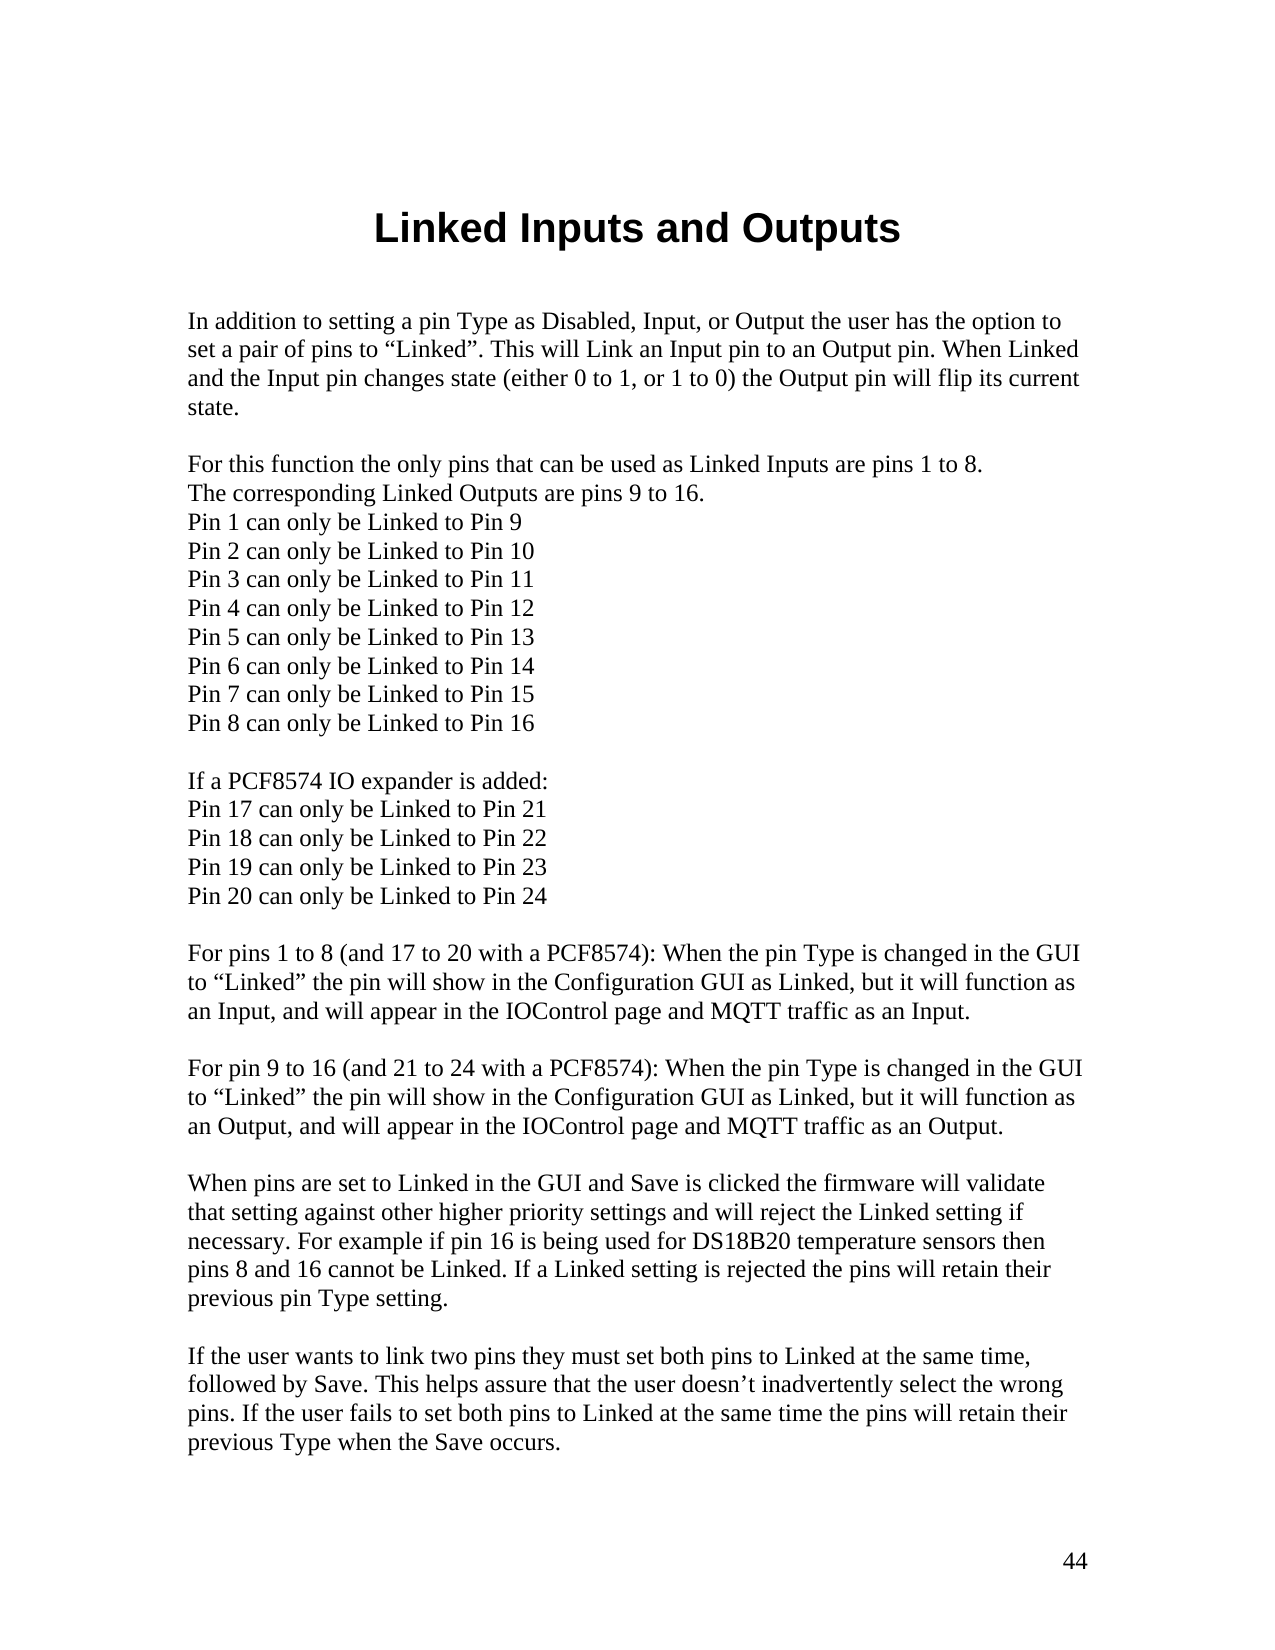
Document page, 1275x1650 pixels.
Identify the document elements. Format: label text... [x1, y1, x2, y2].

text Pin 19 can only be Linked to Pin 23 [187, 852, 1087, 881]
text The corresponding Linked Outputs are pins 9 to 16. [187, 478, 1087, 507]
text Pin 8 can only be Linked to Pin 16 [187, 708, 1087, 737]
subtitle Linked Inputs and Outputs [187, 204, 1087, 252]
text Pin 5 can only be Linked to Pin 13 [187, 622, 1087, 651]
text Pin 4 can only be Linked to Pin 12 [187, 593, 1087, 622]
text When pins are set to Linked in the GUI and Save is clicked the firmware will validate that setting against other higher priority settings and will reject the Linked setting if necessary. For example if pin 16 is being used for DS18B20 temperature sensors then pins 8 and 16 cannot be Linked. If a Linked setting is rejected the pins will retain their previous pin Type setting. [187, 1168, 1087, 1312]
text Pin 18 can only be Linked to Pin 22 [187, 823, 1087, 852]
text In addition to setting a pin Type as Disabled, Input, or Output the user has the option to set a pair of pins to “Linked”. This will Link an Input pin to an Output pin. When Linked and the Input pin changes state (either 0 to 1, or 1 to 0) the Output pin will flip its current state. [187, 306, 1087, 421]
text Pin 17 can only be Linked to Pin 21 [187, 794, 1087, 823]
text Pin 3 can only be Linked to Pin 11 [187, 564, 1087, 593]
text For pins 1 to 8 (and 17 to 20 with a PCF8574): When the pin Type is changed in the GUI to “Linked” the pin will show in the Configuration GUI as Linked, but it will function as an Input, and will appear in the IOControl page and MQTT traffic as an Input. [187, 938, 1087, 1024]
text Pin 1 can only be Linked to Pin 9 [187, 507, 1087, 536]
text Pin 7 can only be Linked to Pin 15 [187, 679, 1087, 708]
text If the user wants to link two pins they must set both pins to Linked at the same time, followed by Save. This helps assure that the user doesn’t inadvertently select the wrong pins. If the user fails to set both pins to Linked at the same time the pins will retain their previous Type when the Save occurs. [187, 1341, 1087, 1456]
text Pin 20 can only be Linked to Pin 24 [187, 881, 1087, 909]
text Pin 2 can only be Linked to Pin 10 [187, 536, 1087, 564]
text For this function the only pins that can be used as Linked Inputs are pins 1 to 8. [187, 449, 1087, 478]
text For pin 9 to 16 (and 21 to 24 with a PCF8574): When the pin Type is changed in the GUI to “Linked” the pin will show in the Configuration GUI as Linked, but it will function as an Output, and will appear in the IOControl page and MQTT traffic as an Output. [187, 1053, 1087, 1139]
text If a PCF8574 IO expander is added: [187, 766, 1087, 794]
text Pin 6 can only be Linked to Pin 14 [187, 651, 1087, 679]
